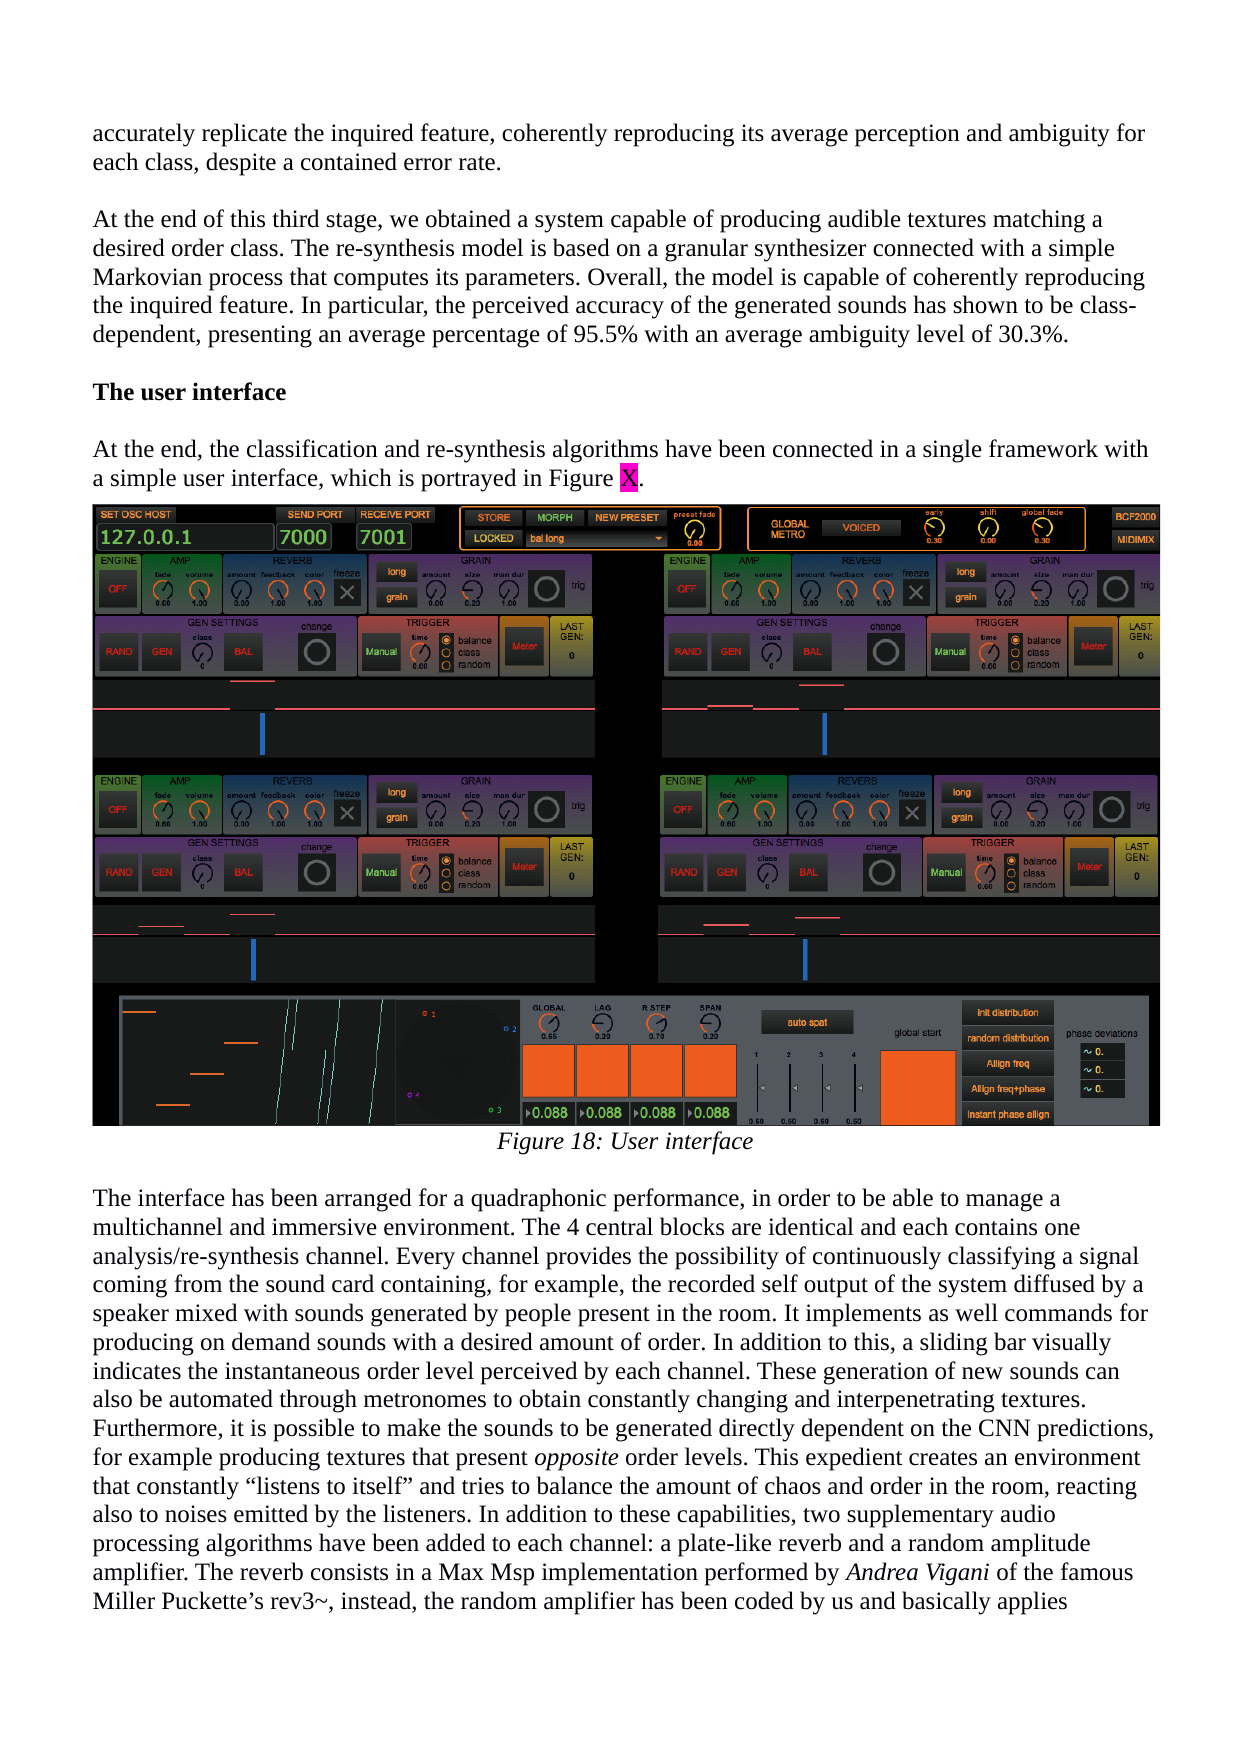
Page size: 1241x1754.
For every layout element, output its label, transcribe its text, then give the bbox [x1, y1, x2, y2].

text At the end, the classification and re-synthesis algorithms have been connected in a single framework with a simple user interface, which is portrayed in Figure X. [92, 434, 1160, 492]
text accurately replicate the inquired feature, coherently reproducing its average perception and ambiguity for each class, despite a contained error rate. [92, 118, 1160, 176]
text The user interface [92, 377, 1160, 406]
text The interface has been arranged for a quadraphonic performance, in order to be able to manage a multichannel and immersive environment. The 4 central blocks are identical and each contains one analysis/re-synthesis channel. Every channel provides the possibility of continuously classifying a signal coming from the sound card containing, for example, the recorded self output of the system diffused by a speaker mixed with sounds generated by people present in the room. It implements as well commands for producing on demand sounds with a desired amount of order. In addition to this, a sliding bar visually indicates the instantaneous order level perceived by each channel. These generation of new sounds can also be automated through metronomes to obtain constantly changing and interpenetrating textures. Furthermore, it is possible to make the sounds to be generated directly dependent on the CNN predictions, for example producing textures that present opposite order levels. This expedient creates an environment that constantly “listens to itself” and tries to balance the amount of chaos and order in the room, reacting also to noises emitted by the listeners. In addition to these capabilities, two supplementary audio processing algorithms have been added to each channel: a plate-like reverb and a random amplitude amplifier. The reverb consists in a Max Msp implementation performed by Andrea Vigani of the famous Miller Puckette’s rev3~, instead, the random amplifier has been coded by us and basically applies [92, 1183, 1160, 1614]
text At the end of this third stage, we obtained a system capable of producing audible textures matching a desired order class. The re-synthesis model is based on a granular synthesizer connected with a simple Markovian process that computes its parameters. Overall, the model is capable of coherently reproducing the inquired feature. In particular, the perceived accuracy of the generated sounds has shown to be class-dependent, presenting an average percentage of 95.5% with an average ambiguity level of 30.3%. [92, 204, 1160, 348]
text Figure 18: User interface [92, 1126, 1160, 1154]
picture [92, 504, 1161, 1126]
